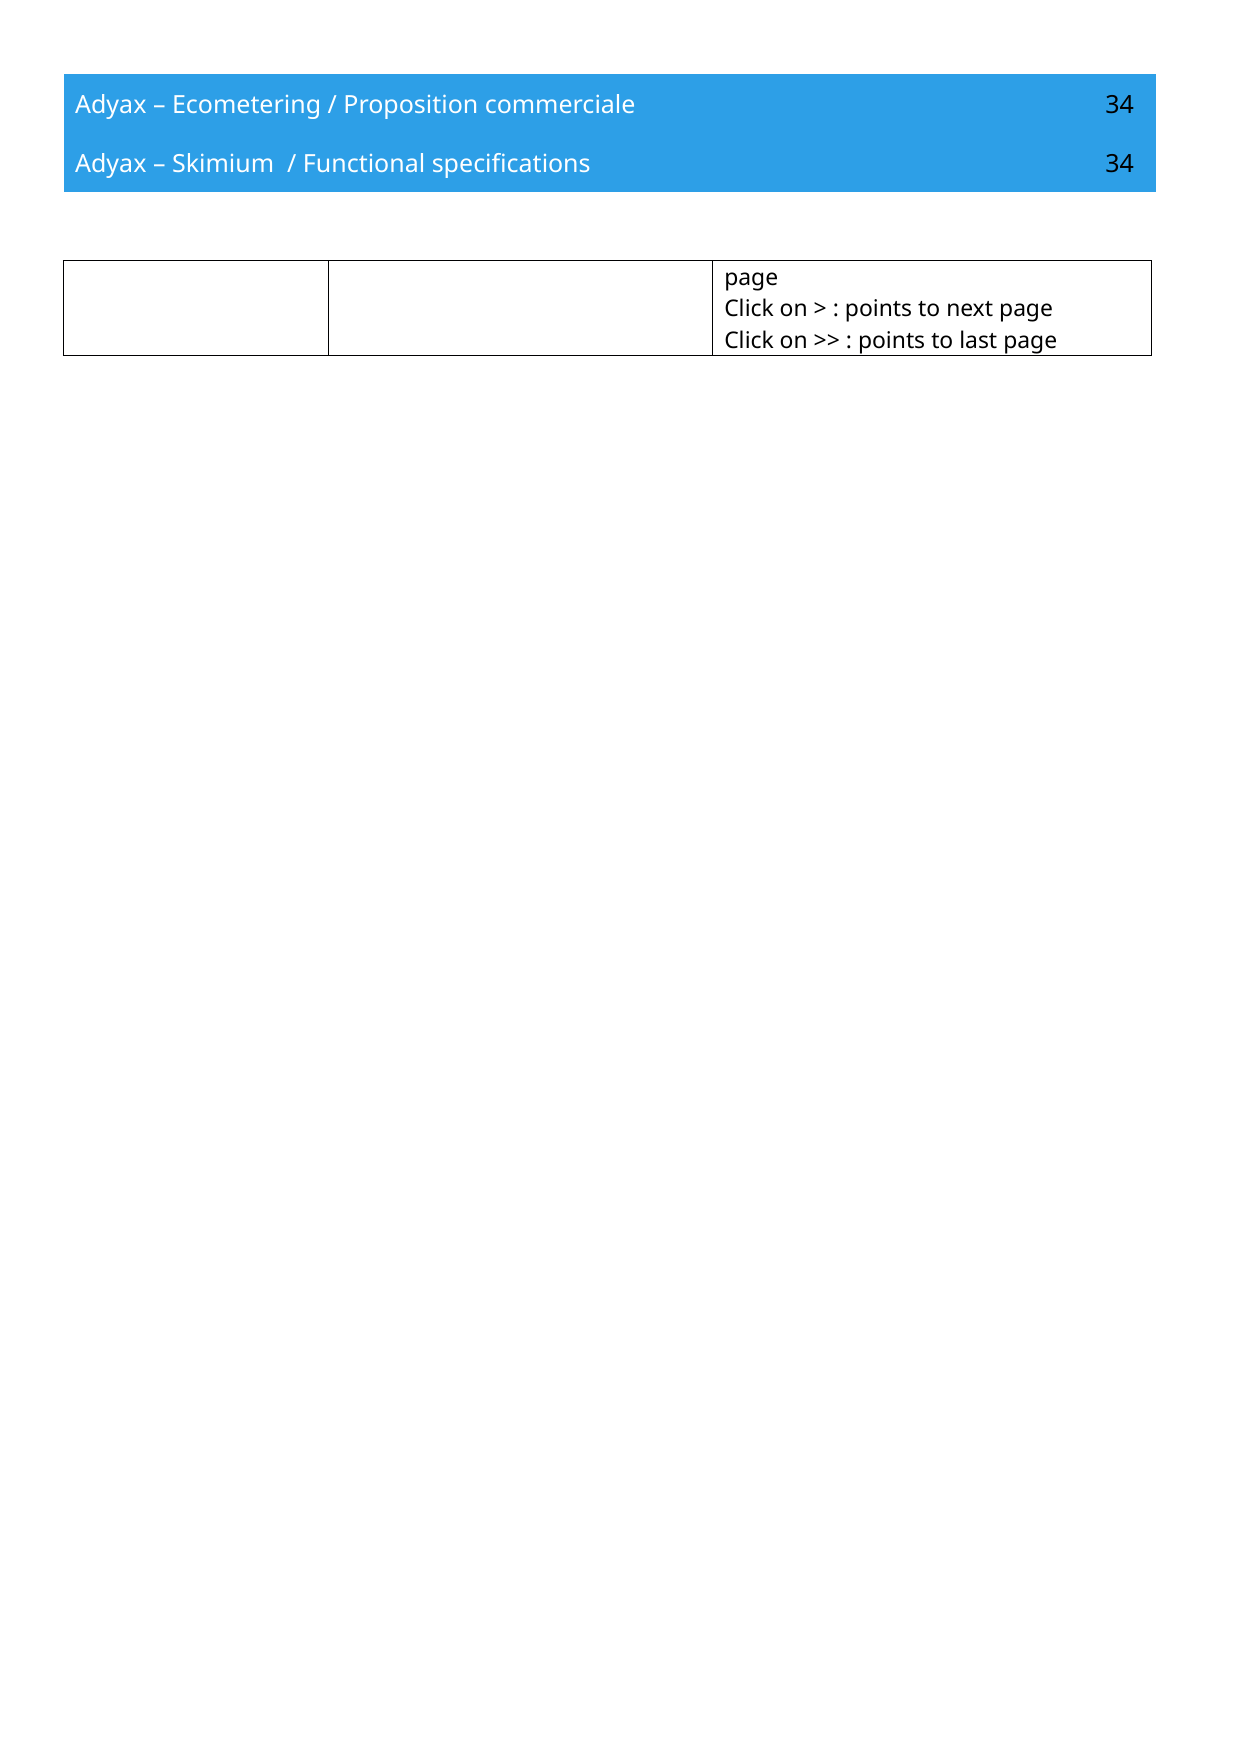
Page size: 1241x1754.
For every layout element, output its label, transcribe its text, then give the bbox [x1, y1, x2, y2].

table_cell [329, 261, 712, 355]
table_cell [64, 261, 328, 355]
table_cell page Click on > : points to next page Click on >> : points to last page [713, 261, 1151, 355]
